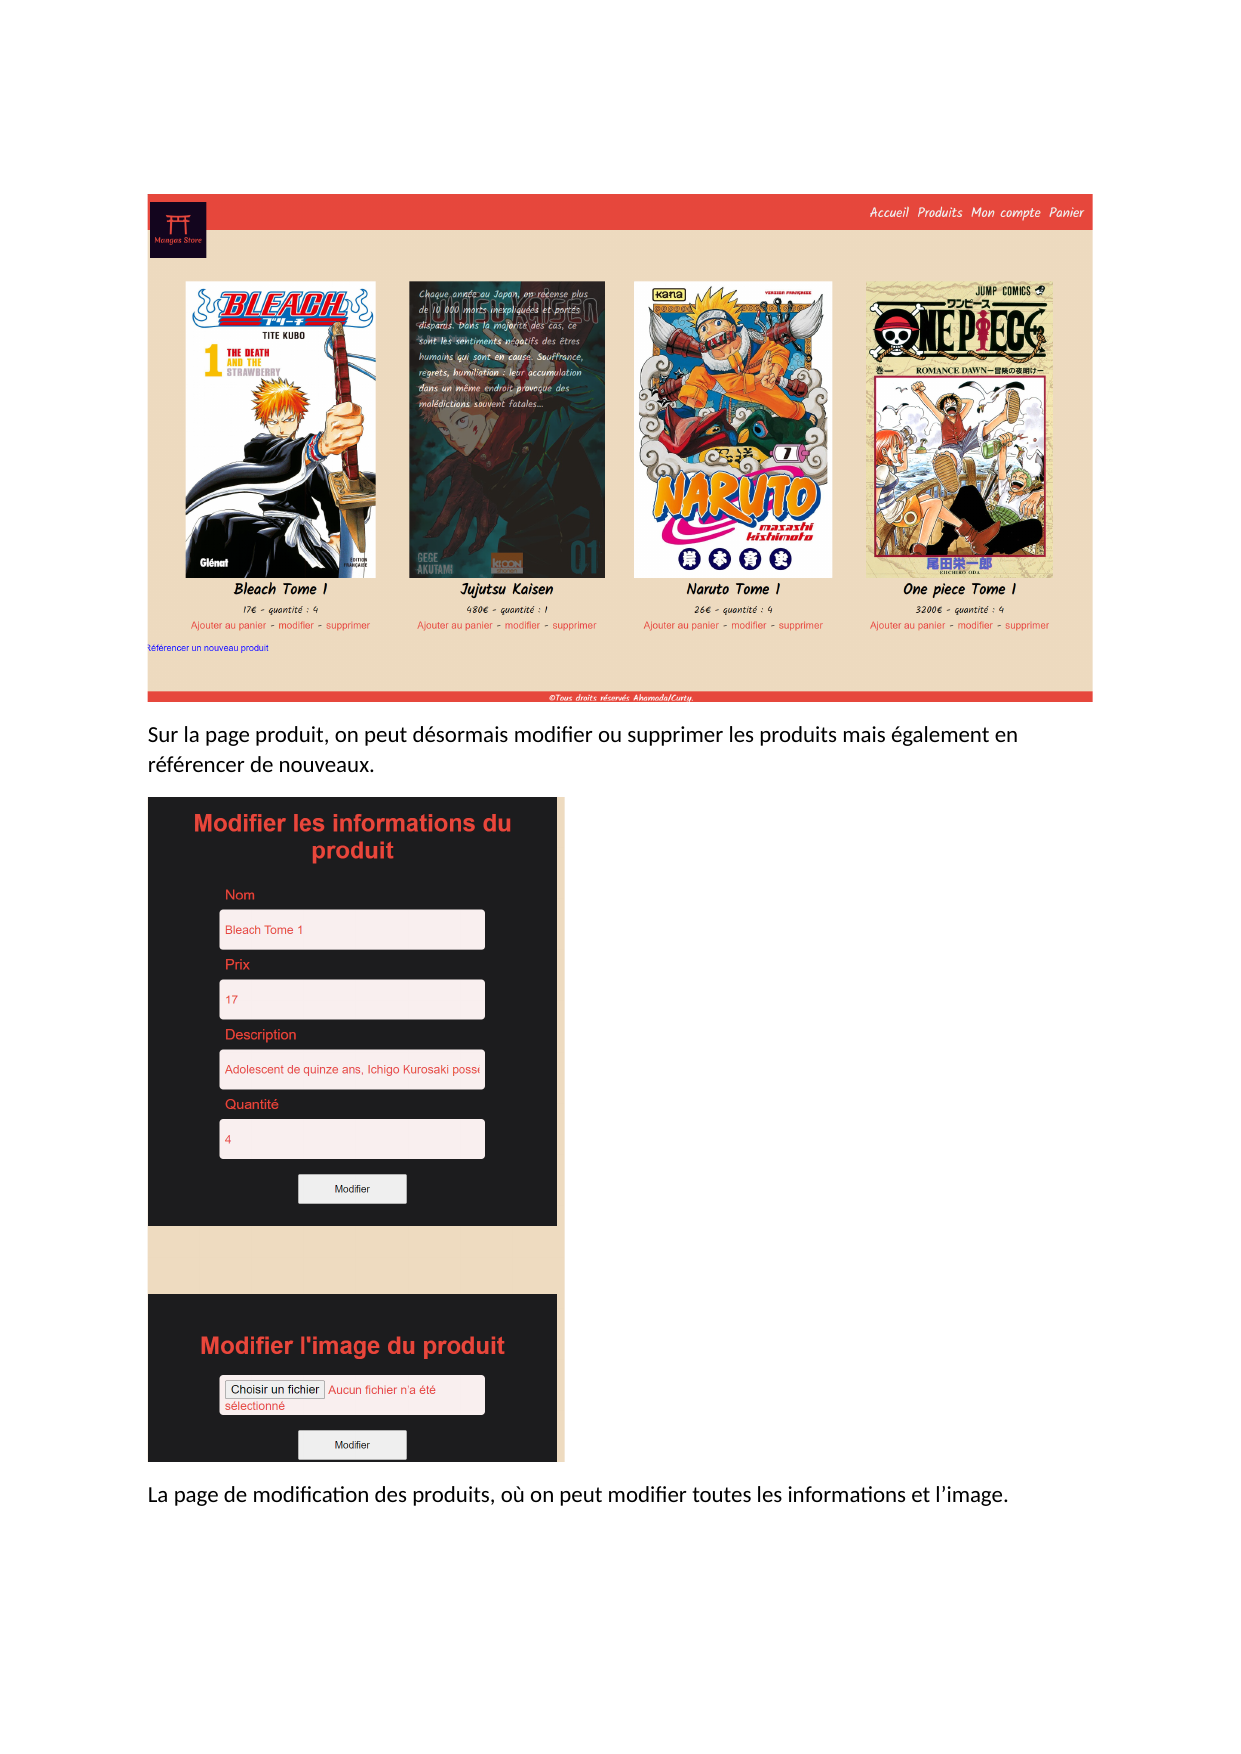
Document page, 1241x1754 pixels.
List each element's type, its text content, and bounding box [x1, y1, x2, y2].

text Sur la page produit, on peut désormais modifier ou supprimer les produits mais également en référencer de nouveaux. [148, 721, 1093, 778]
text La page de modification des produits, où on peut modifier toutes les informations et l’image. [148, 1480, 1093, 1508]
